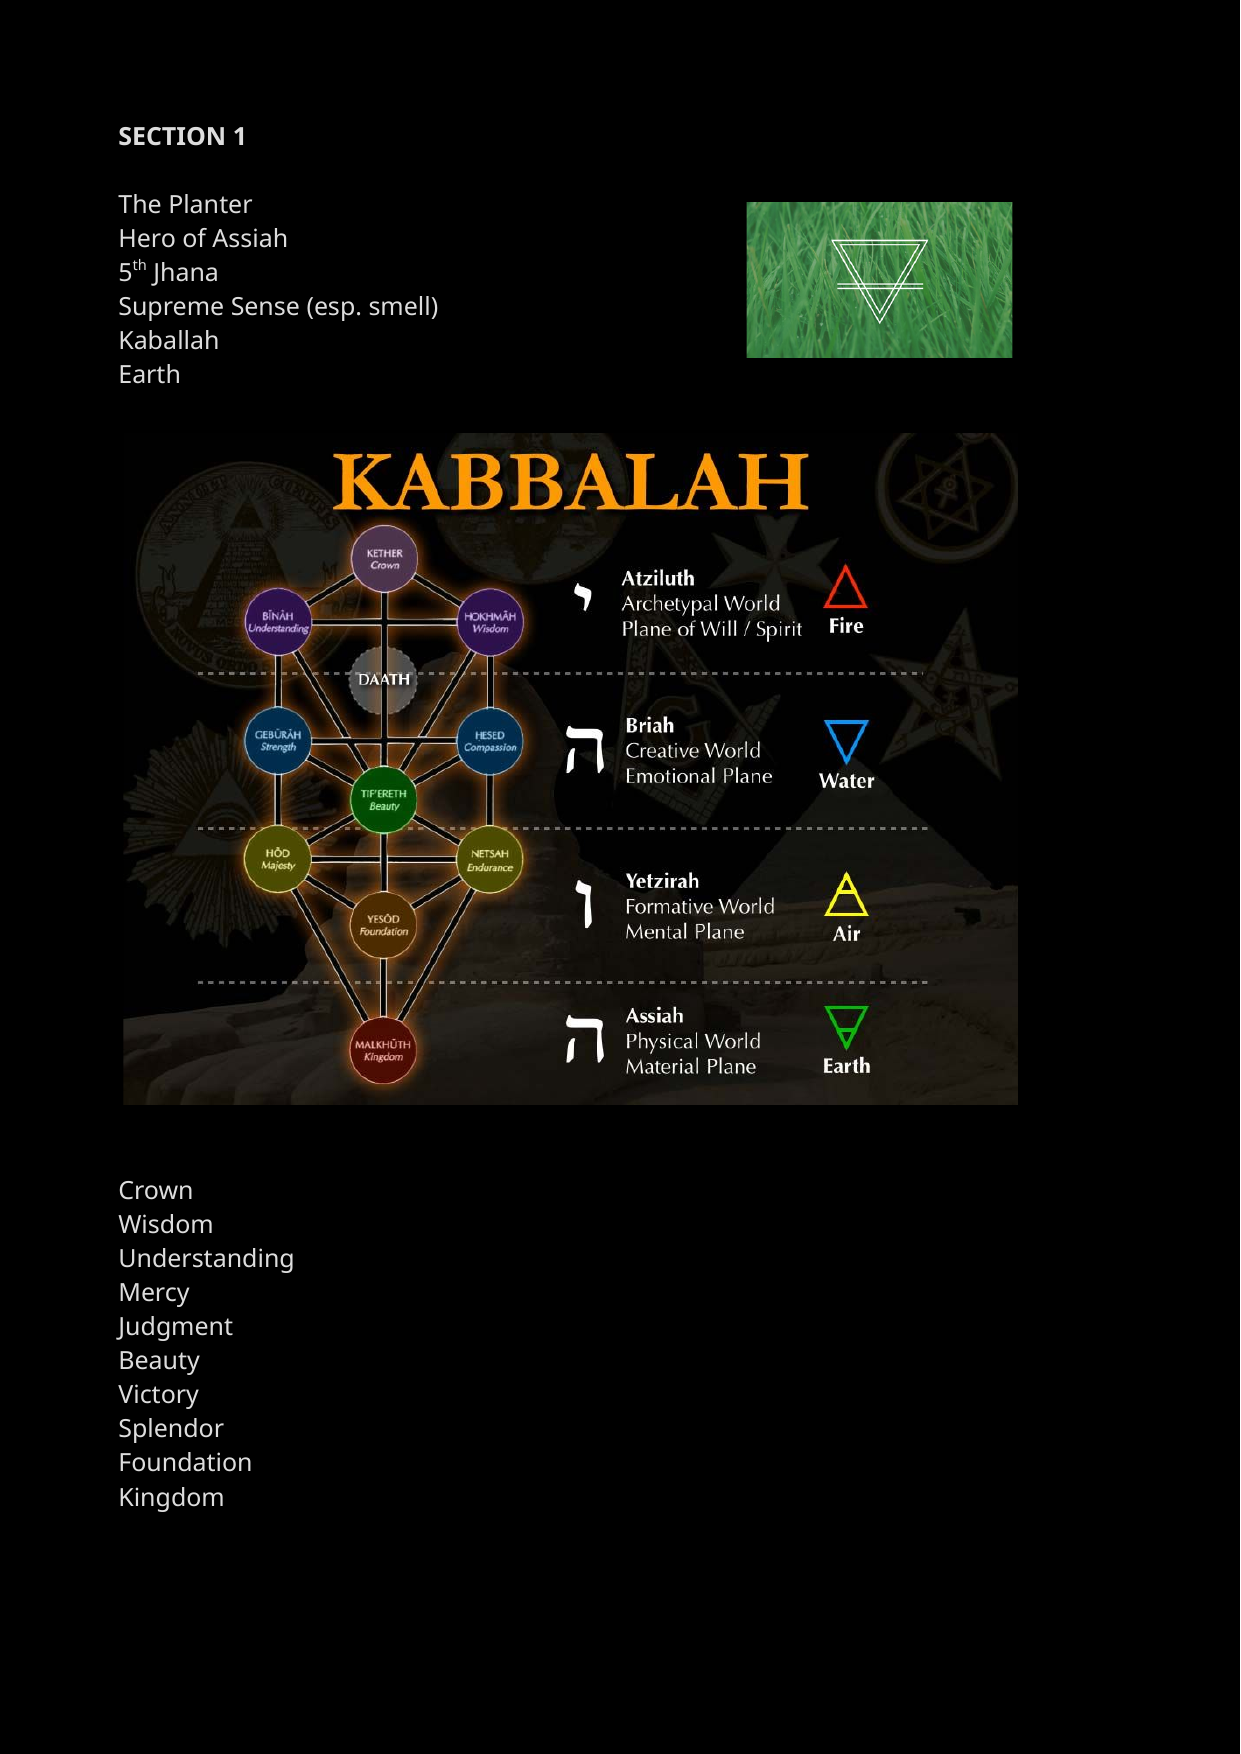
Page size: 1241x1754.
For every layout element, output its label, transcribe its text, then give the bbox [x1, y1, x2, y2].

text [1013, 254, 1122, 288]
text The Planter [118, 186, 1122, 220]
text Foundation [118, 1445, 1122, 1479]
picture [123, 433, 1018, 1105]
text [1013, 288, 1122, 322]
text Victory [118, 1377, 1122, 1411]
text [1013, 220, 1122, 254]
text SECTION 1 [118, 118, 1122, 152]
text Earth [118, 357, 1122, 391]
text Beauty [118, 1343, 1122, 1377]
text Judgment [118, 1309, 1122, 1343]
text Kingdom [118, 1479, 1122, 1513]
text Supreme Sense (esp. smell) [118, 288, 746, 322]
text Kaballah [118, 322, 746, 357]
text 5th Jhana [118, 254, 746, 288]
text [1013, 322, 1122, 357]
text Understanding [118, 1241, 1122, 1275]
text Hero of Assiah [118, 220, 746, 254]
text Splendor [118, 1411, 1122, 1445]
text Mercy [118, 1275, 1122, 1309]
text Wisdom [118, 1207, 1122, 1241]
picture [746, 202, 1013, 358]
text Crown [118, 1173, 1122, 1207]
